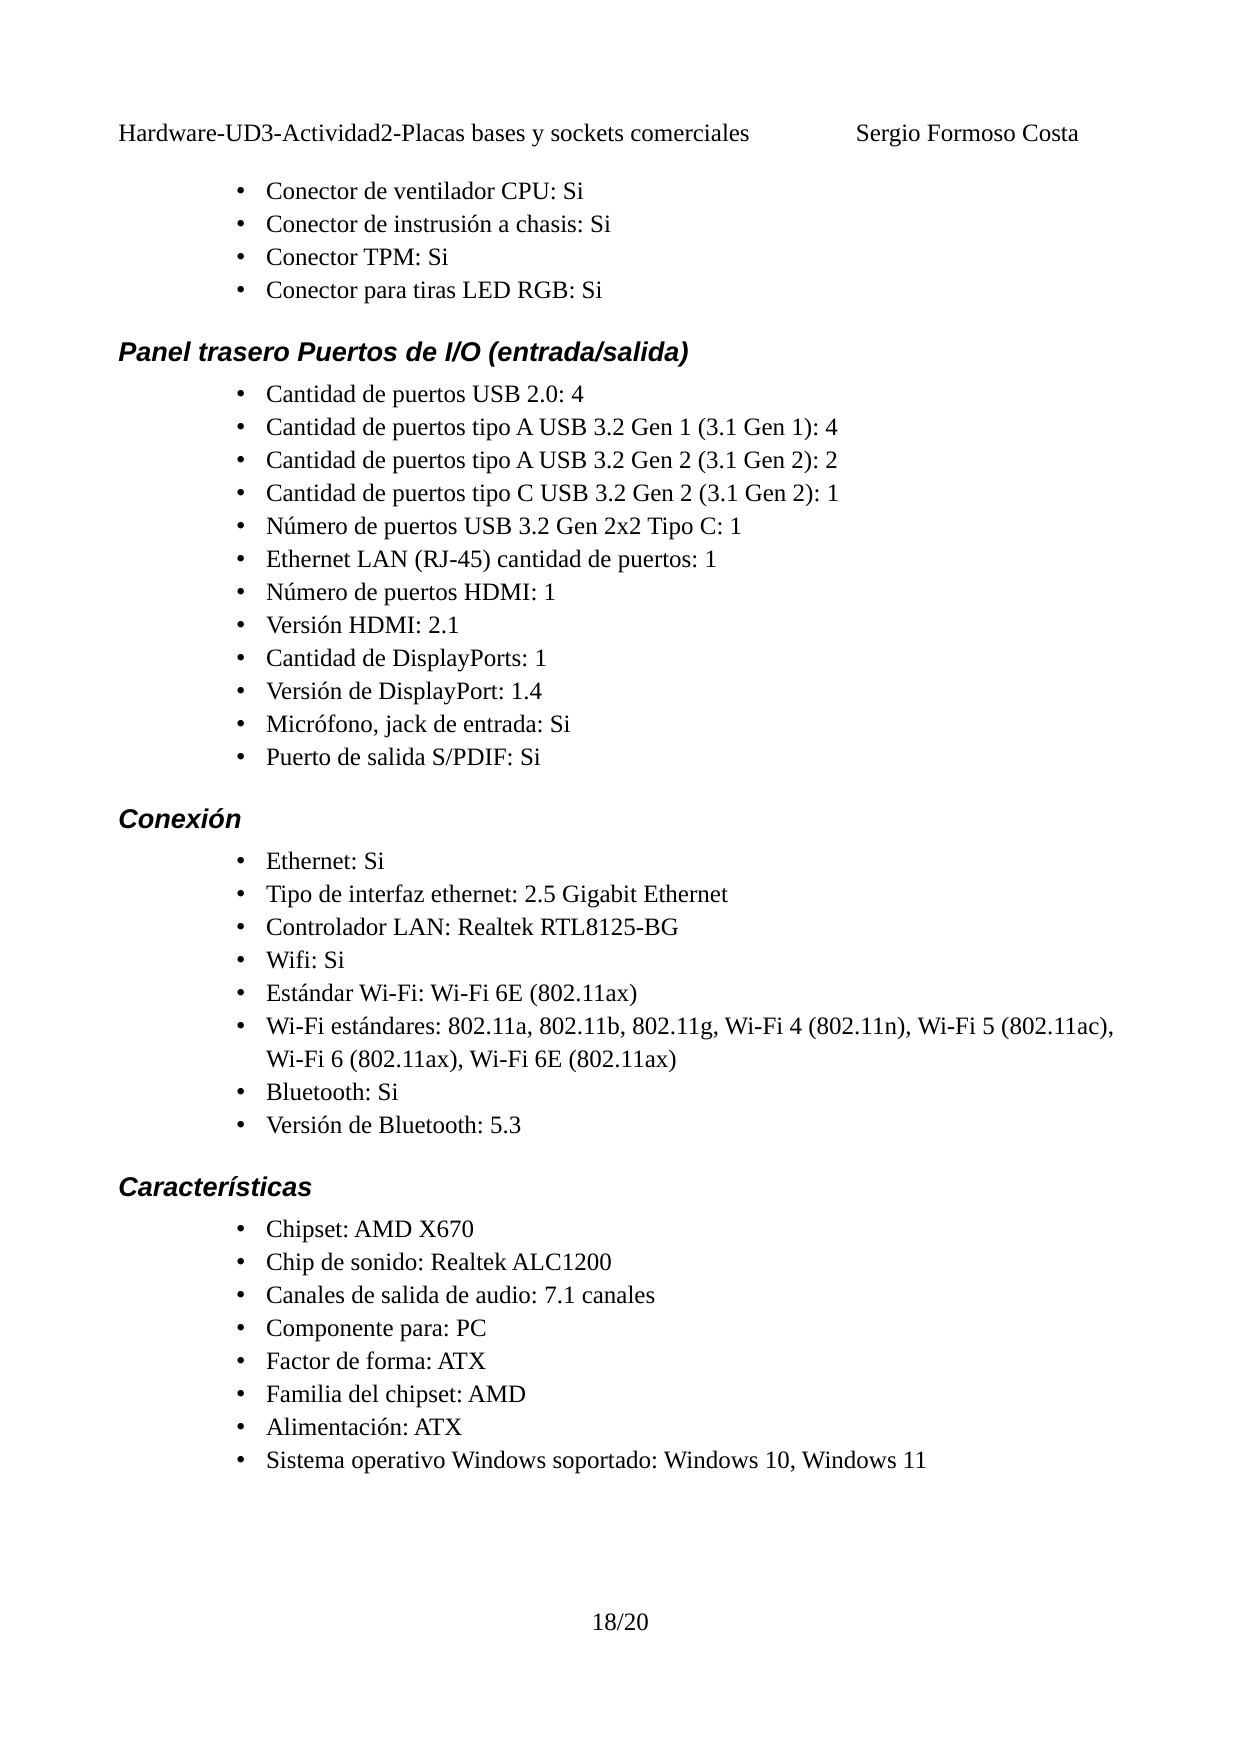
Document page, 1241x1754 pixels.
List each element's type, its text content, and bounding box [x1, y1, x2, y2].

list Ethernet LAN (RJ-45) cantidad de puertos: 1 [236, 544, 1122, 573]
list Número de puertos HDMI: 1 [236, 577, 1122, 606]
list Puerto de salida S/PDIF: Si [236, 742, 1122, 771]
list Cantidad de DisplayPorts: 1 [236, 643, 1122, 672]
list Micrófono, jack de entrada: Si [236, 709, 1122, 738]
list Bluetooth: Si [236, 1077, 1122, 1106]
list Conector TPM: Si [236, 242, 1122, 271]
list Conector para tiras LED RGB: Si [236, 275, 1122, 304]
subtitle Características [118, 1171, 1122, 1202]
list Versión de Bluetooth: 5.3 [236, 1111, 1122, 1139]
list Wifi: Si [236, 945, 1122, 974]
list Canales de salida de audio: 7.1 canales [236, 1280, 1122, 1309]
subtitle Panel trasero Puertos de I/O (entrada/salida) [118, 336, 1122, 367]
list Tipo de interfaz ethernet: 2.5 Gigabit Ethernet [236, 879, 1122, 908]
list Factor de forma: ATX [236, 1346, 1122, 1375]
list Cantidad de puertos USB 2.0: 4 [236, 379, 1122, 408]
list Versión HDMI: 2.1 [236, 610, 1122, 639]
list Sistema operativo Windows soportado: Windows 10, Windows 11 [236, 1446, 1122, 1474]
list Versión de DisplayPort: 1.4 [236, 676, 1122, 705]
list Cantidad de puertos tipo C USB 3.2 Gen 2 (3.1 Gen 2): 1 [236, 478, 1122, 507]
list Chipset: AMD X670 [236, 1214, 1122, 1243]
list Número de puertos USB 3.2 Gen 2x2 Tipo C: 1 [236, 511, 1122, 540]
list Cantidad de puertos tipo A USB 3.2 Gen 2 (3.1 Gen 2): 2 [236, 445, 1122, 474]
list Estándar Wi-Fi: Wi-Fi 6E (802.11ax) [236, 978, 1122, 1007]
list Conector de instrusión a chasis: Si [236, 209, 1122, 238]
list Componente para: PC [236, 1313, 1122, 1342]
list Controlador LAN: Realtek RTL8125-BG [236, 912, 1122, 941]
list Cantidad de puertos tipo A USB 3.2 Gen 1 (3.1 Gen 1): 4 [236, 412, 1122, 441]
list Familia del chipset: AMD [236, 1379, 1122, 1408]
list Ethernet: Si [236, 846, 1122, 875]
list Chip de sonido: Realtek ALC1200 [236, 1247, 1122, 1276]
list Conector de ventilador CPU: Si [236, 176, 1122, 205]
list Alimentación: ATX [236, 1412, 1122, 1441]
list Wi-Fi estándares: 802.11a, 802.11b, 802.11g, Wi-Fi 4 (802.11n), Wi-Fi 5 (802.11ac), Wi-Fi 6 (802.11ax), Wi-Fi 6E (802.11ax) [236, 1011, 1122, 1073]
subtitle Conexión [118, 803, 1122, 834]
